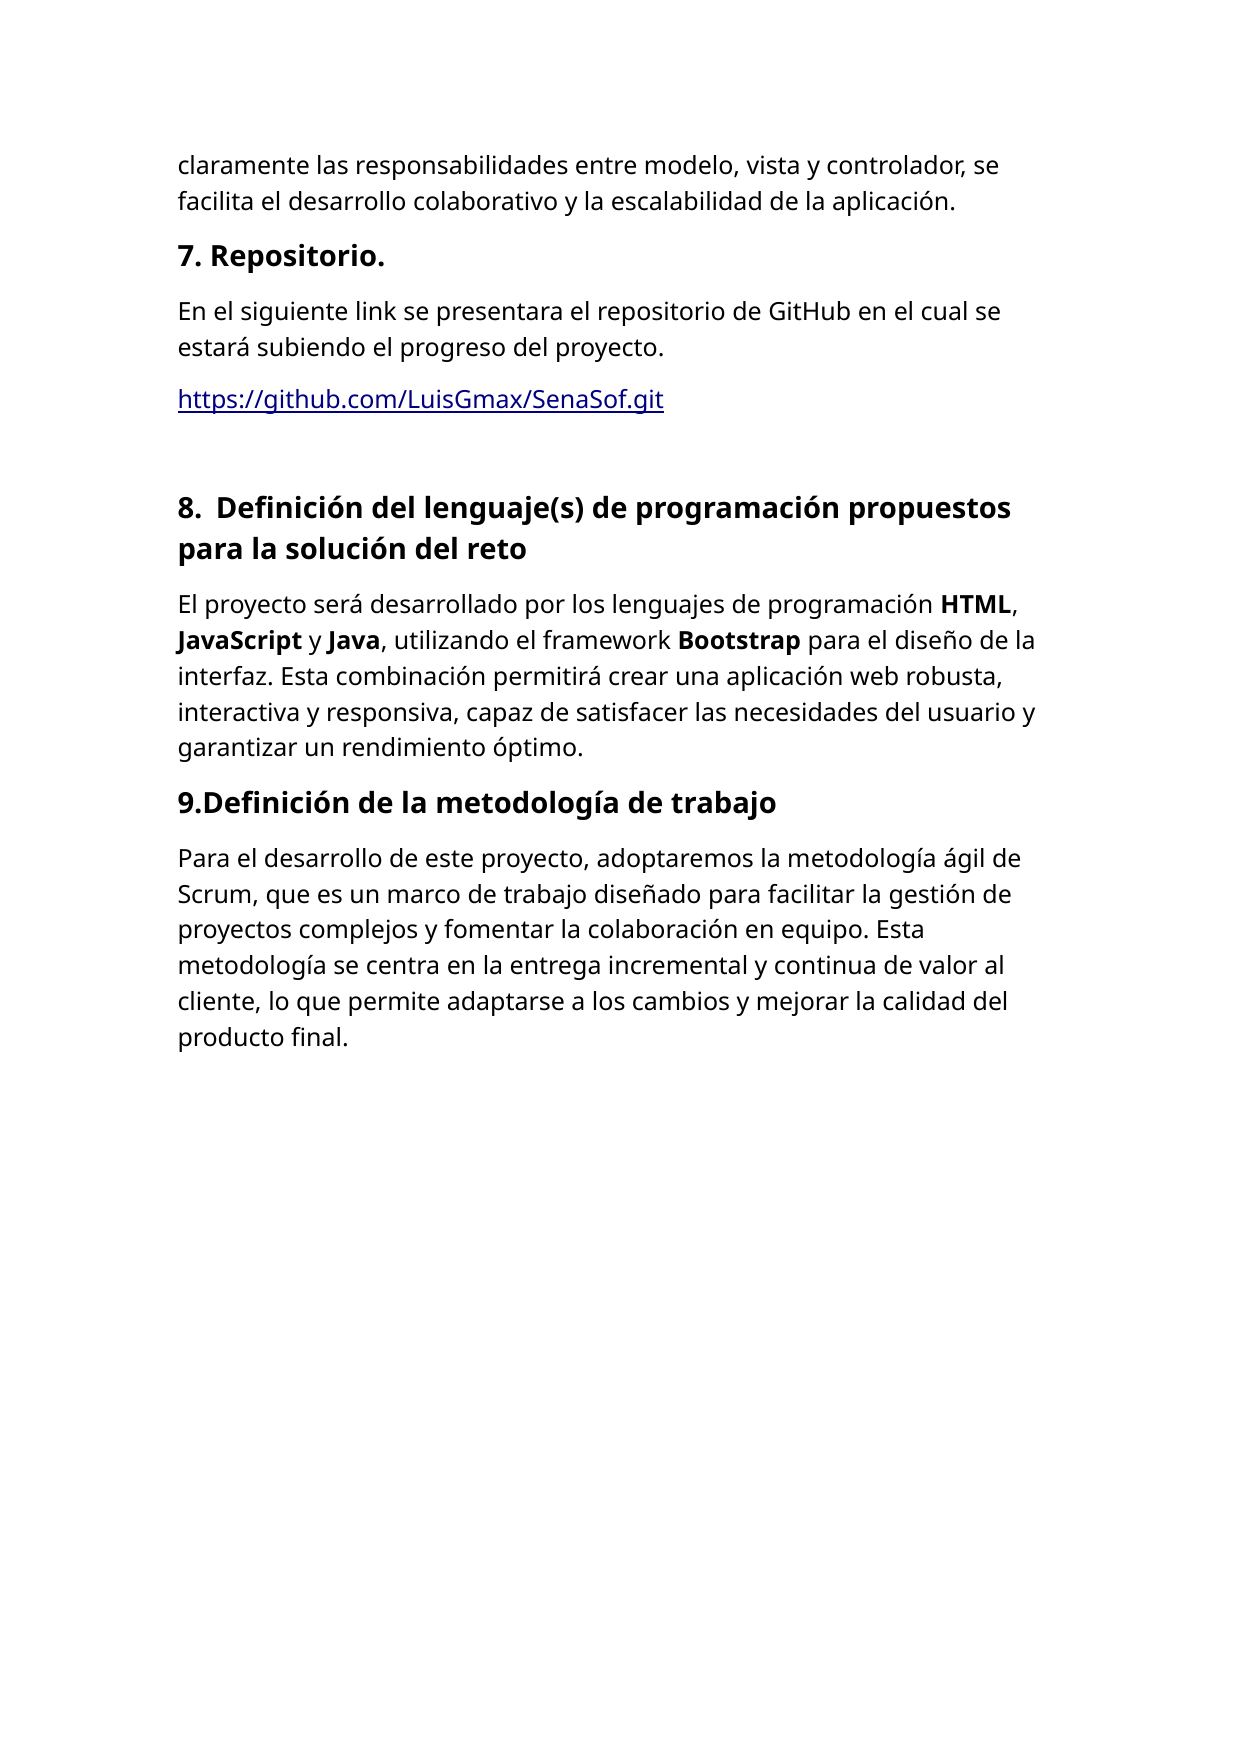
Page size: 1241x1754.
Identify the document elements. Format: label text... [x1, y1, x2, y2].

text claramente las responsabilidades entre modelo, vista y controlador, se facilita el desarrollo colaborativo y la escalabilidad de la aplicación. [177, 148, 1063, 217]
text El proyecto será desarrollado por los lenguajes de programación HTML, JavaScript y Java, utilizando el framework Bootstrap para el diseño de la interfaz. Esta combinación permitirá crear una aplicación web robusta, interactiva y responsiva, capaz de satisfacer las necesidades del usuario y garantizar un rendimiento óptimo. [177, 587, 1063, 764]
text 9.Definición de la metodología de trabajo [177, 782, 1063, 822]
text Para el desarrollo de este proyecto, adoptaremos la metodología ágil de Scrum, que es un marco de trabajo diseñado para facilitar la gestión de proyectos complejos y fomentar la colaboración en equipo. Esta metodología se centra en la entrega incremental y continua de valor al cliente, lo que permite adaptarse a los cambios y mejorar la calidad del producto final. [177, 841, 1063, 1053]
text 7. Repositorio. [177, 236, 1063, 275]
text En el siguiente link se presentara el repositorio de GitHub en el cual se estará subiendo el progreso del proyecto. [177, 294, 1063, 364]
text https://github.com/LuisGmax/SenaSof.git [177, 382, 1063, 416]
text 8. Definición del lenguaje(s) de programación propuestos para la solución del reto [177, 487, 1063, 568]
